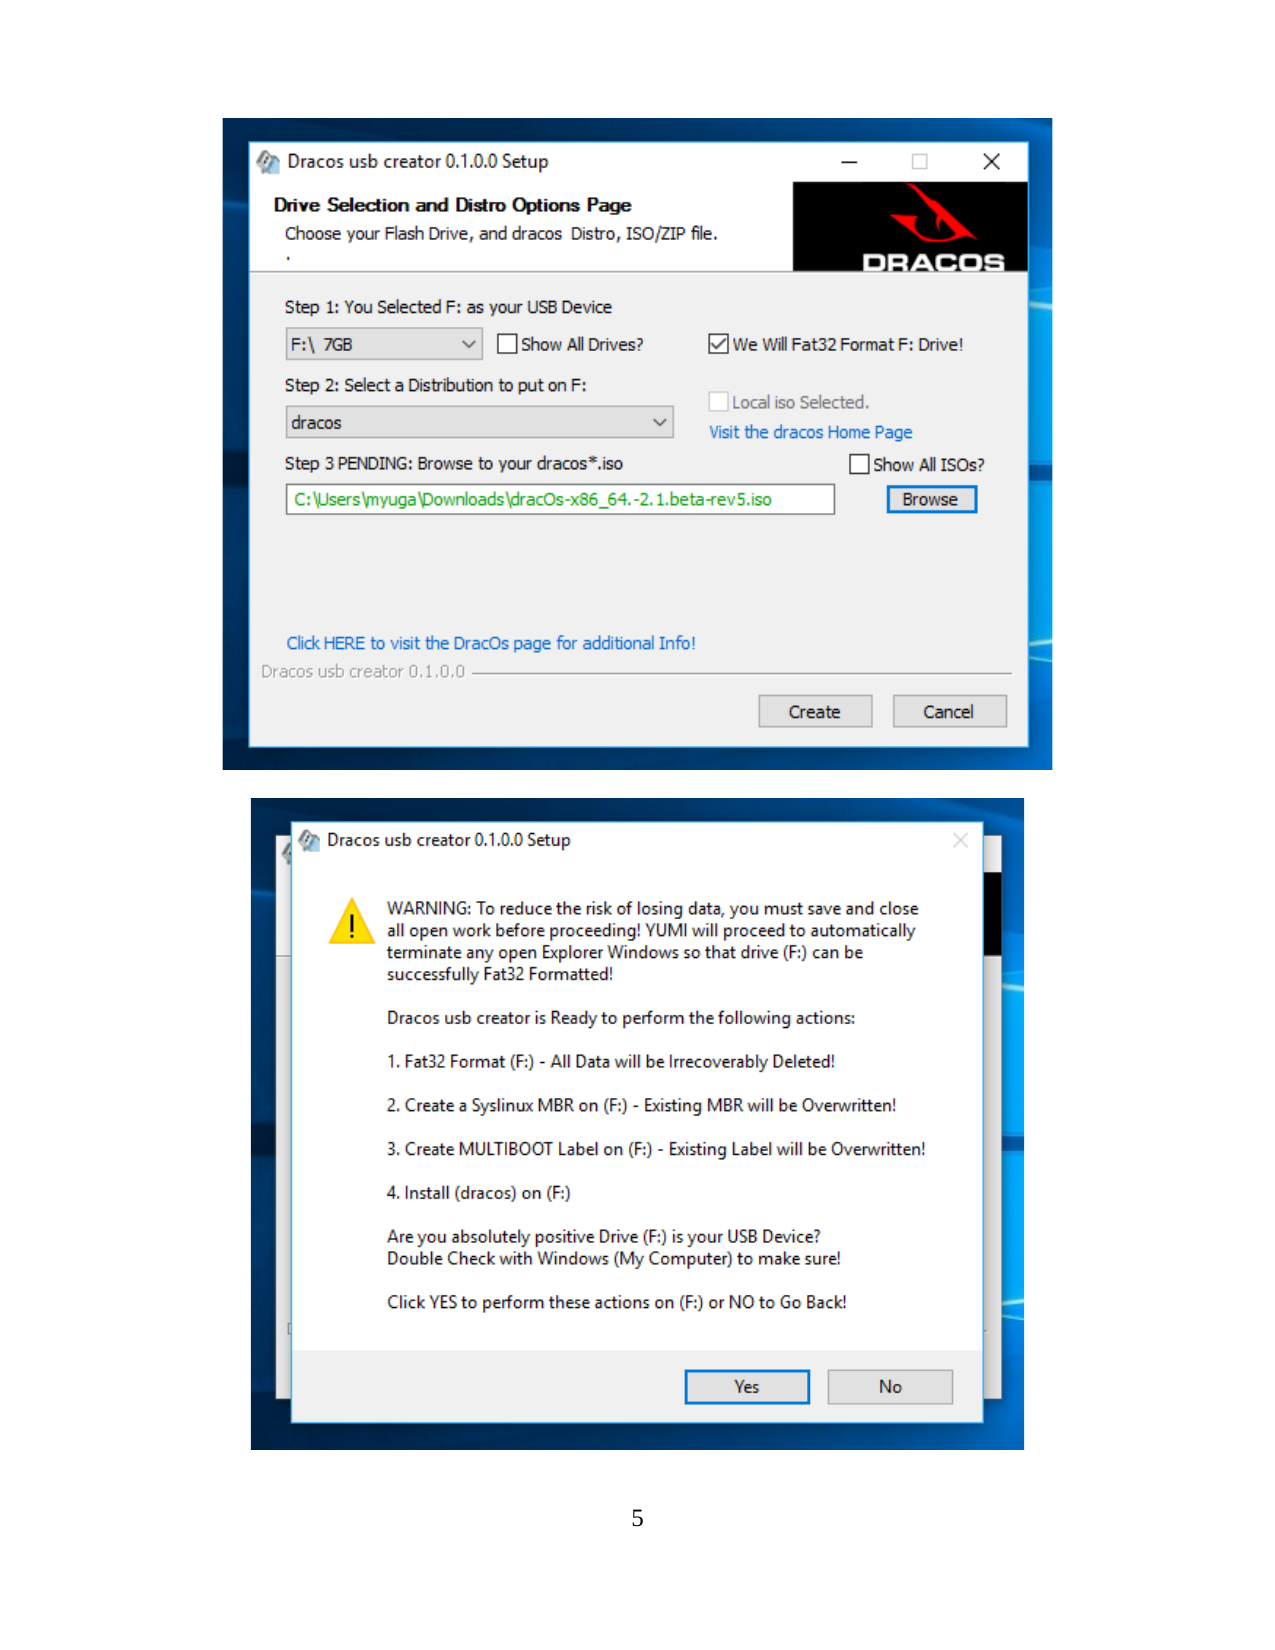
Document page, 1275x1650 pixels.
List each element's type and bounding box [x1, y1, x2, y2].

picture [250, 798, 1025, 1450]
picture [222, 118, 1053, 770]
